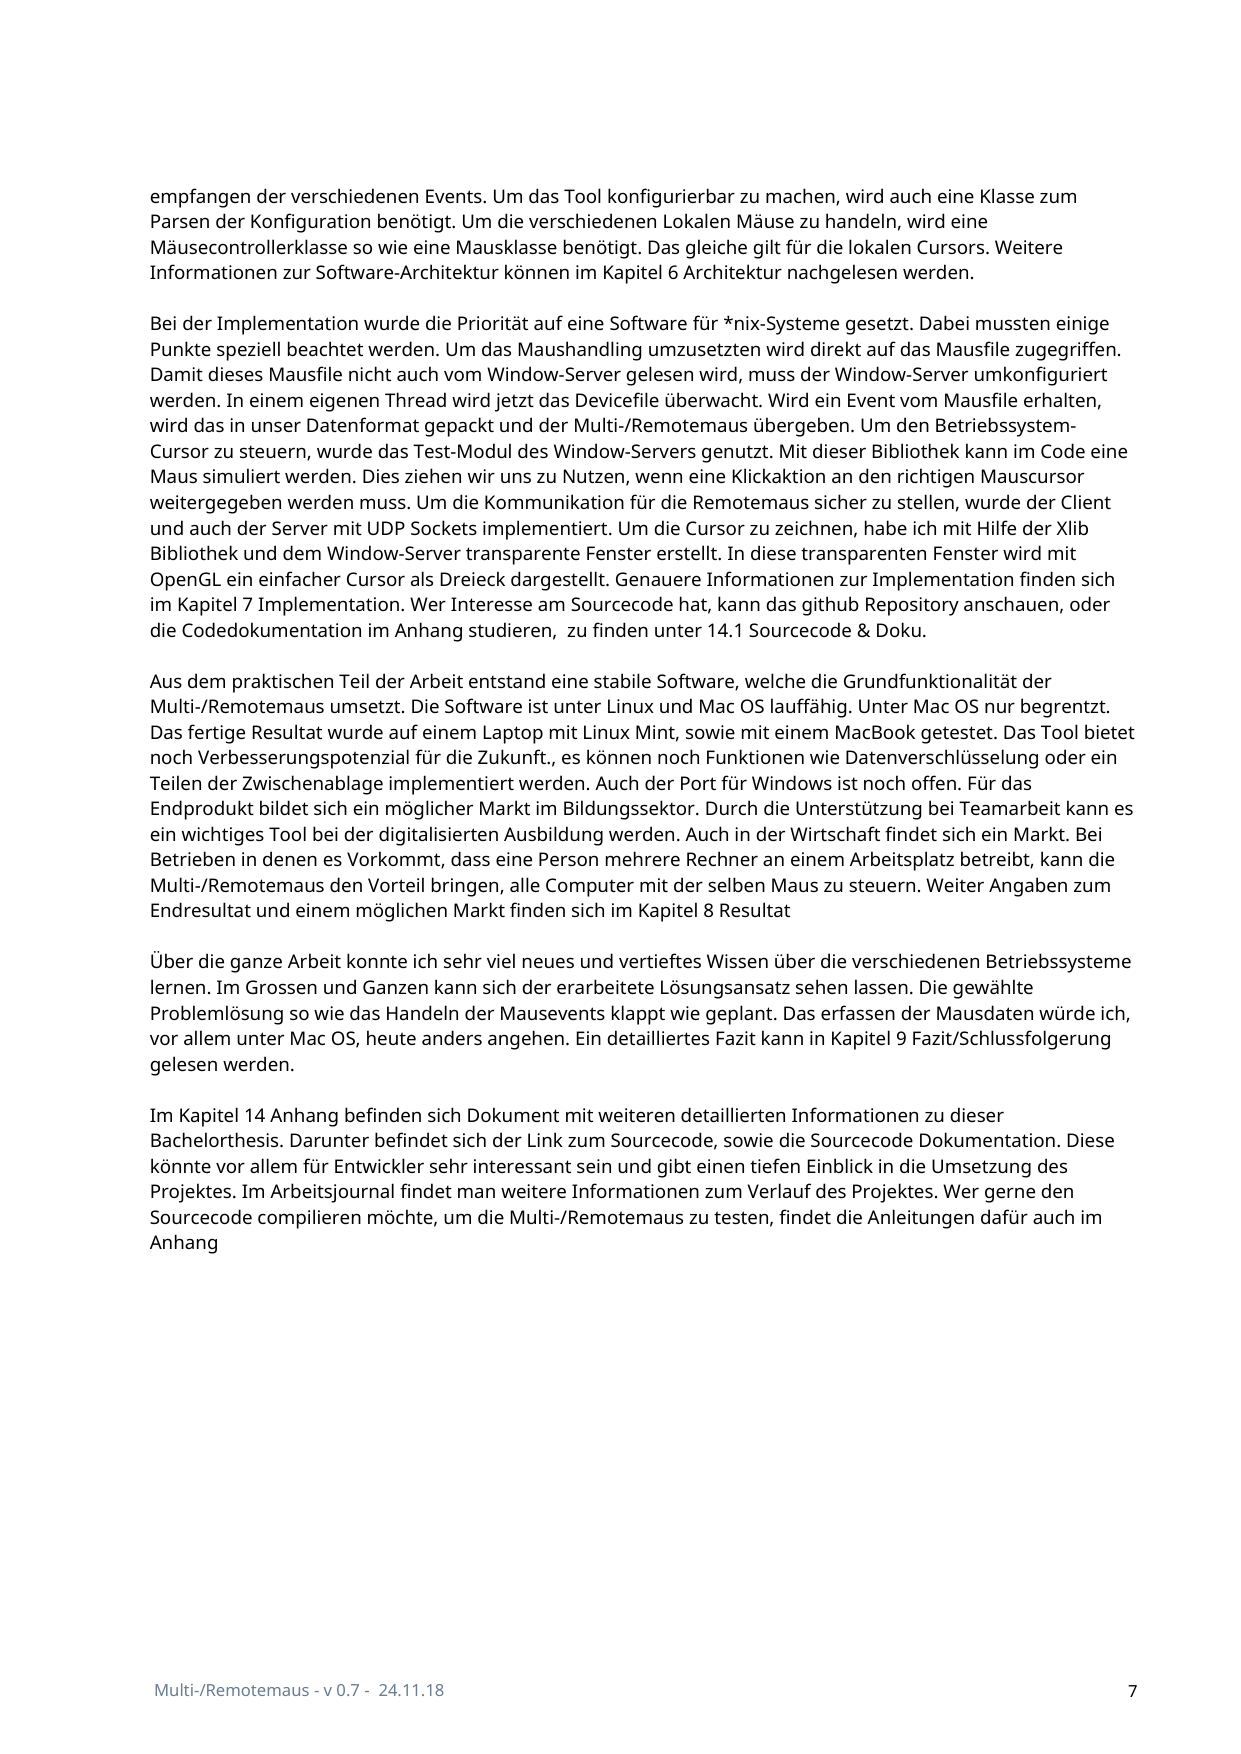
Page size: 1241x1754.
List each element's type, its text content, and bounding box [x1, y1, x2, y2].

text Über die ganze Arbeit konnte ich sehr viel neues und vertieftes Wissen über die verschiedenen Betriebssysteme lernen. Im Grossen und Ganzen kann sich der erarbeitete Lösungsansatz sehen lassen. Die gewählte Problemlösung so wie das Handeln der Mausevents klappt wie geplant. Das erfassen der Mausdaten würde ich, vor allem unter Mac OS, heute anders angehen. Ein detailliertes Fazit kann in Kapitel 9 Fazit/Schlussfolgerung gelesen werden. [149, 949, 1136, 1076]
text Aus dem praktischen Teil der Arbeit entstand eine stabile Software, welche die Grundfunktionalität der Multi-/Remotemaus umsetzt. Die Software ist unter Linux und Mac OS lauffähig. Unter Mac OS nur begrentzt. Das fertige Resultat wurde auf einem Laptop mit Linux Mint, sowie mit einem MacBook getestet. Das Tool bietet noch Verbesserungspotenzial für die Zukunft., es können noch Funktionen wie Datenverschlüsselung oder ein Teilen der Zwischenablage implementiert werden. Auch der Port für Windows ist noch offen. Für das Endprodukt bildet sich ein möglicher Markt im Bildungssektor. Durch die Unterstützung bei Teamarbeit kann es ein wichtiges Tool bei der digitalisierten Ausbildung werden. Auch in der Wirtschaft findet sich ein Markt. Bei Betrieben in denen es Vorkommt, dass eine Person mehrere Rechner an einem Arbeitsplatz betreibt, kann die Multi-/Remotemaus den Vorteil bringen, alle Computer mit der selben Maus zu steuern. Weiter Angaben zum Endresultat und einem möglichen Markt finden sich im Kapitel 8 Resultat [149, 668, 1136, 923]
text empfangen der verschiedenen Events. Um das Tool konfigurierbar zu machen, wird auch eine Klasse zum Parsen der Konfiguration benötigt. Um die verschiedenen Lokalen Mäuse zu handeln, wird eine Mäusecontrollerklasse so wie eine Mausklasse benötigt. Das gleiche gilt für die lokalen Cursors. Weitere Informationen zur Software-Architektur können im Kapitel 6 Architektur nachgelesen werden. [149, 183, 1136, 285]
text Bei der Implementation wurde die Priorität auf eine Software für *nix-Systeme gesetzt. Dabei mussten einige Punkte speziell beachtet werden. Um das Maushandling umzusetzten wird direkt auf das Mausfile zugegriffen. Damit dieses Mausfile nicht auch vom Window-Server gelesen wird, muss der Window-Server umkonfiguriert werden. In einem eigenen Thread wird jetzt das Devicefile überwacht. Wird ein Event vom Mausfile erhalten, wird das in unser Datenformat gepackt und der Multi-/Remotemaus übergeben. Um den Betriebssystem-Cursor zu steuern, wurde das Test-Modul des Window-Servers genutzt. Mit dieser Bibliothek kann im Code eine Maus simuliert werden. Dies ziehen wir uns zu Nutzen, wenn eine Klickaktion an den richtigen Mauscursor weitergegeben werden muss. Um die Kommunikation für die Remotemaus sicher zu stellen, wurde der Client und auch der Server mit UDP Sockets implementiert. Um die Cursor zu zeichnen, habe ich mit Hilfe der Xlib Bibliothek und dem Window-Server transparente Fenster erstellt. In diese transparenten Fenster wird mit OpenGL ein einfacher Cursor als Dreieck dargestellt. Genauere Informationen zur Implementation finden sich im Kapitel 7 Implementation. Wer Interesse am Sourcecode hat, kann das github Repository anschauen, oder die Codedokumentation im Anhang studieren, zu finden unter 14.1 Sourcecode & Doku. [149, 311, 1136, 642]
text Im Kapitel 14 Anhang befinden sich Dokument mit weiteren detaillierten Informationen zu dieser Bachelorthesis. Darunter befindet sich der Link zum Sourcecode, sowie die Sourcecode Dokumentation. Diese könnte vor allem für Entwickler sehr interessant sein und gibt einen tiefen Einblick in die Umsetzung des Projektes. Im Arbeitsjournal findet man weitere Informationen zum Verlauf des Projektes. Wer gerne den Sourcecode compilieren möchte, um die Multi-/Remotemaus zu testen, findet die Anleitungen dafür auch im Anhang [149, 1102, 1136, 1255]
